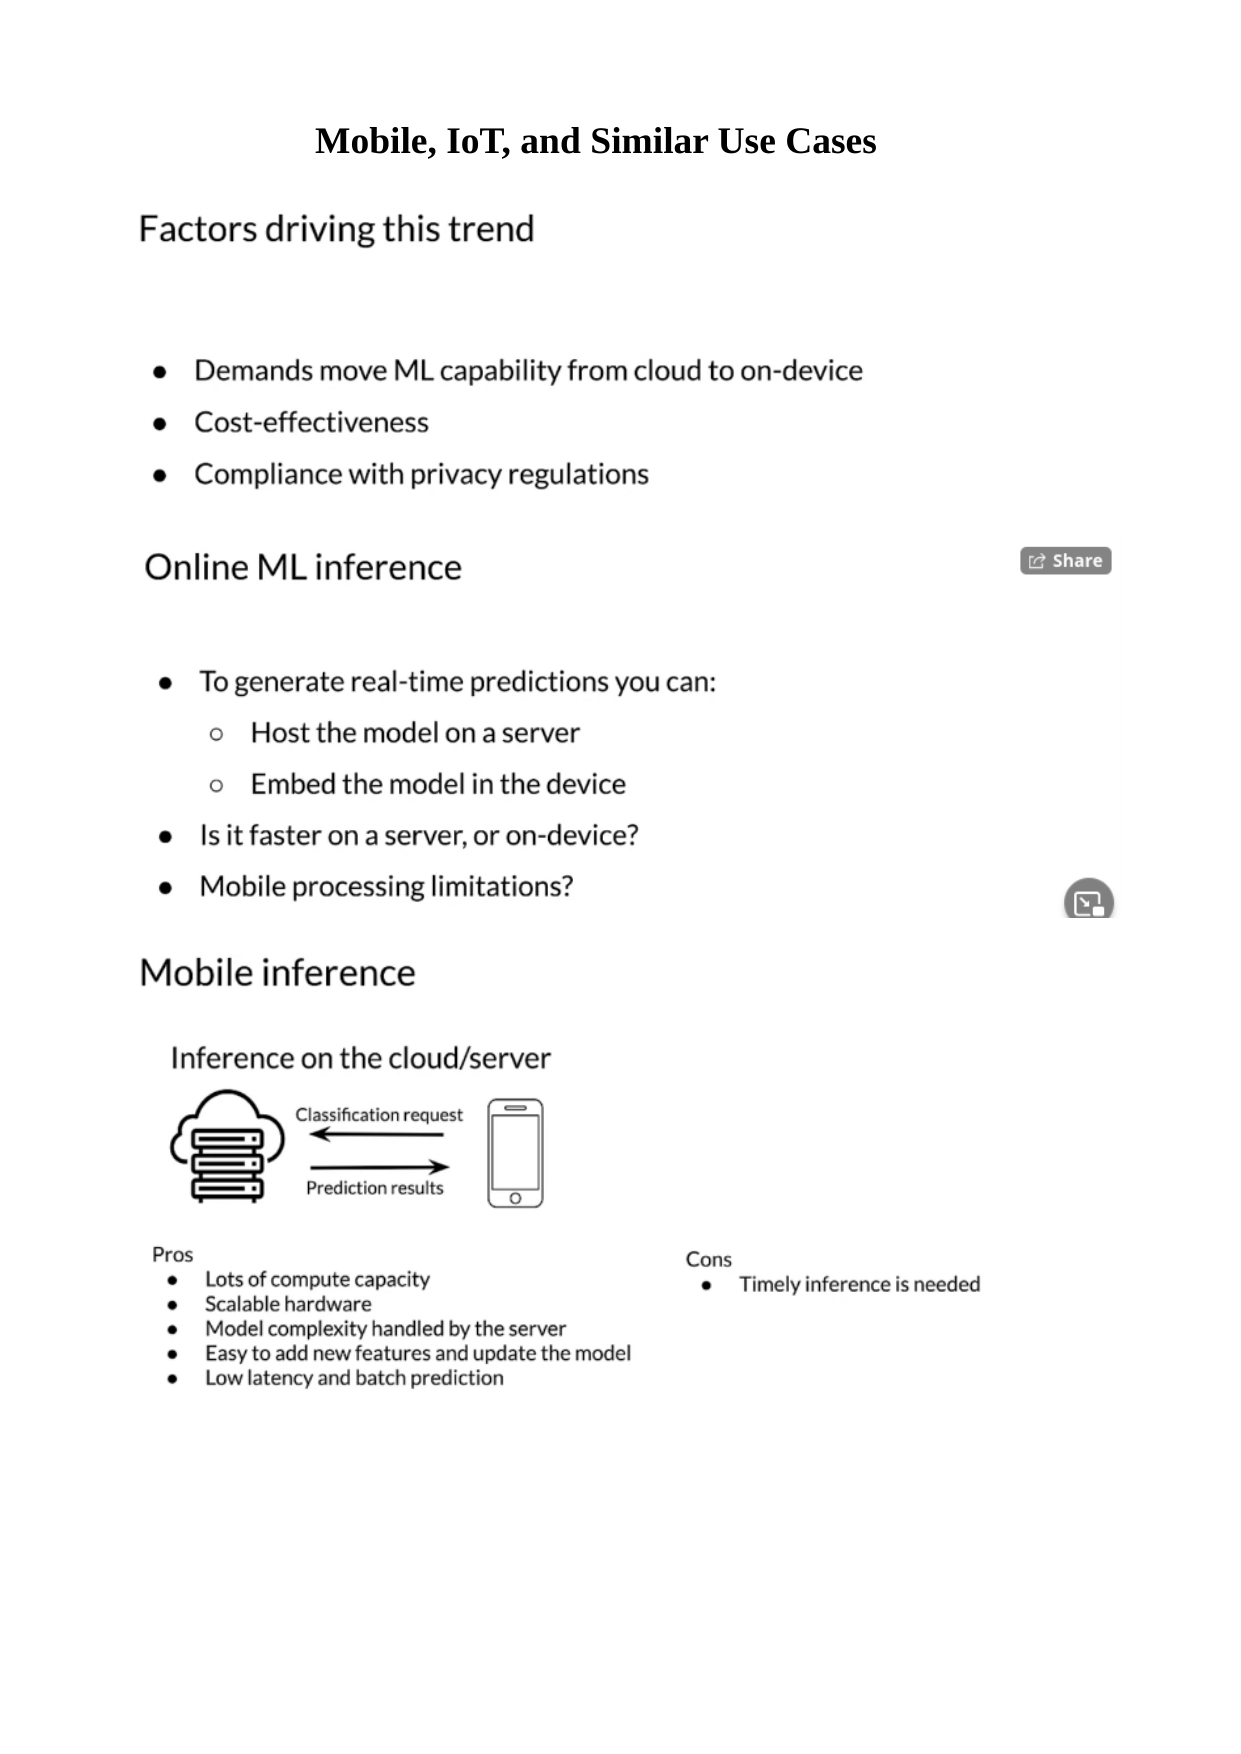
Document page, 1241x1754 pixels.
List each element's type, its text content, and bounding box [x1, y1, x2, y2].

picture [118, 537, 1123, 918]
picture [118, 946, 1123, 1397]
picture [118, 202, 1123, 509]
subtitle Mobile, IoT, and Similar Use Cases [118, 118, 1122, 161]
